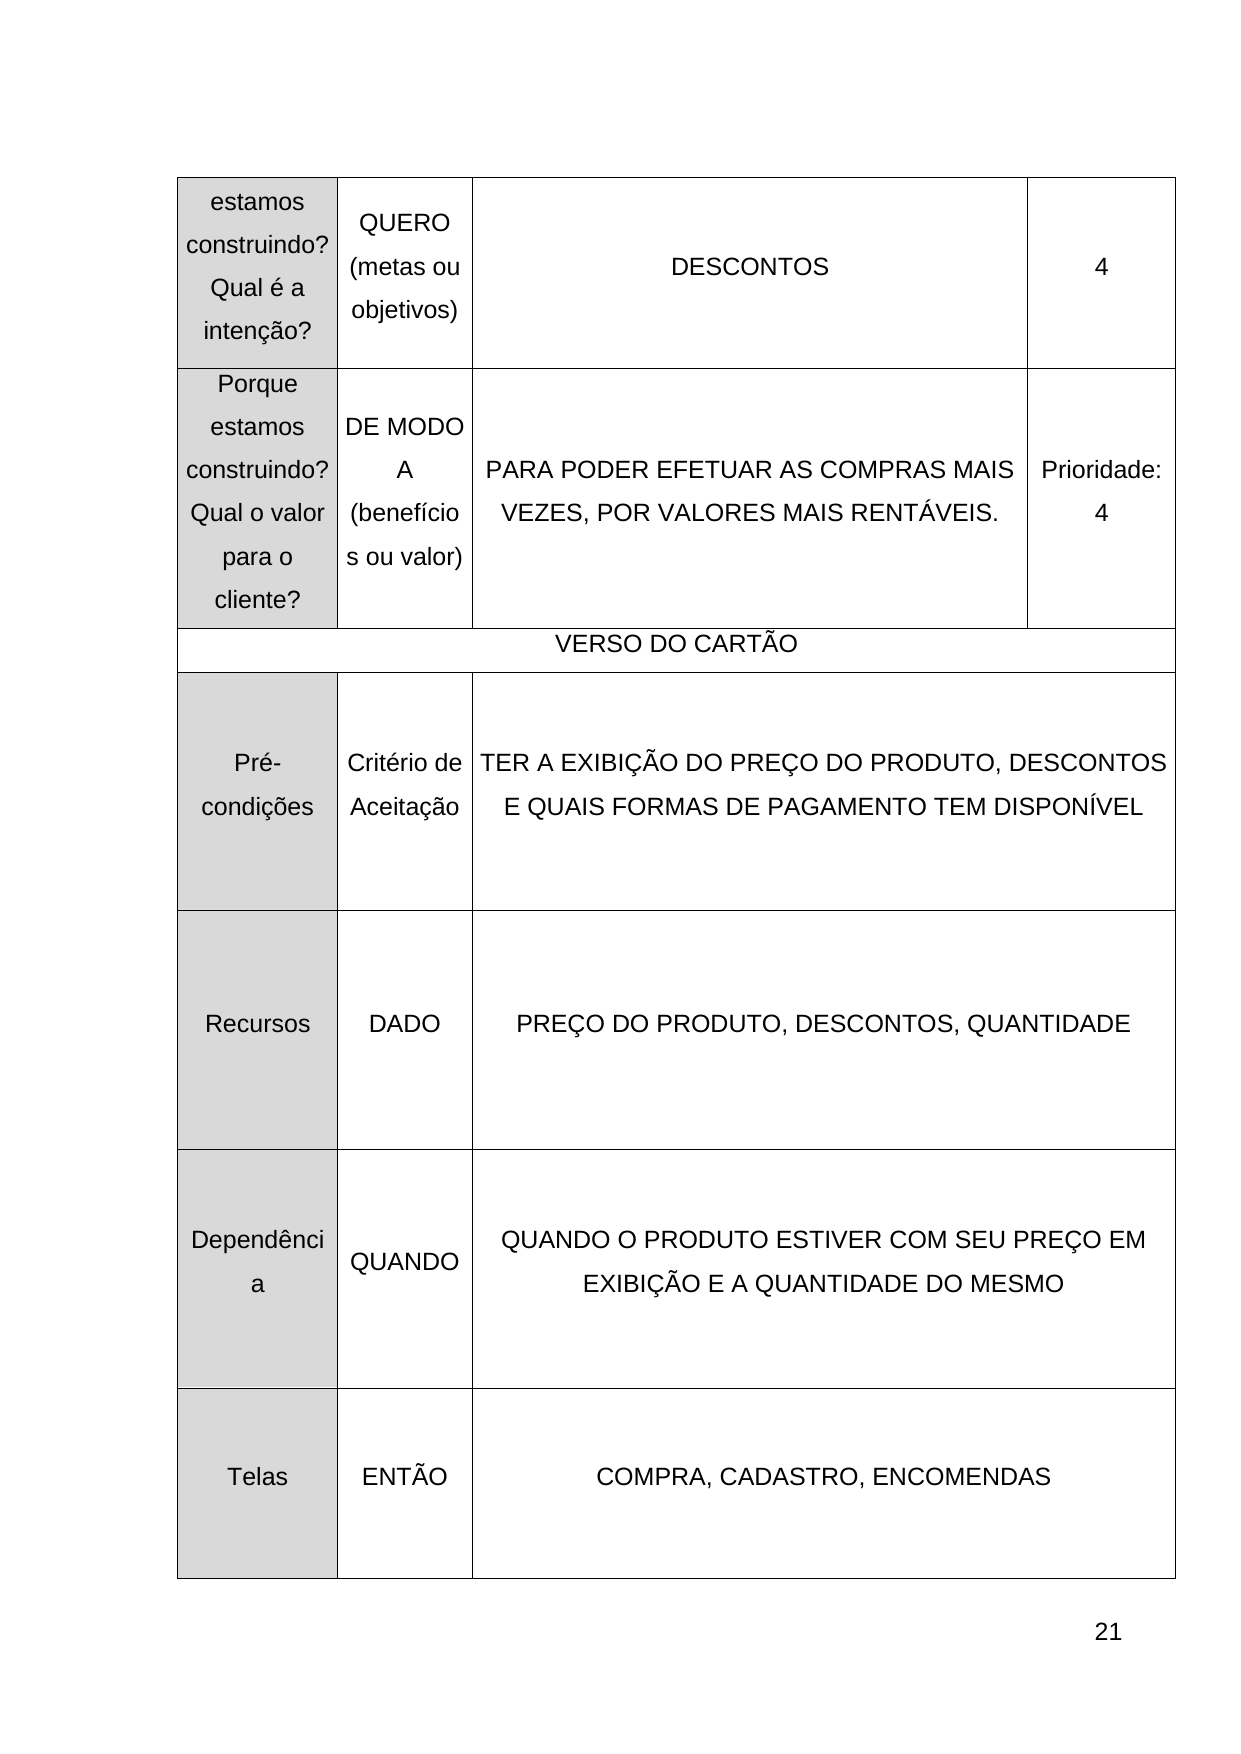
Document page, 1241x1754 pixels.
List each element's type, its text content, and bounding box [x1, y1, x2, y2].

table_cell [1176, 1244, 1190, 1292]
table_cell [1176, 720, 1190, 767]
table_cell [1176, 863, 1190, 910]
table_cell [1176, 672, 1190, 719]
table_cell Telas [178, 1389, 337, 1578]
table_cell DE MODO A (benefícios ou valor) [338, 369, 472, 628]
table_cell [1176, 767, 1190, 815]
table_cell [1176, 1149, 1190, 1197]
table_cell [1176, 320, 1190, 368]
table_cell [1176, 1483, 1190, 1531]
table_cell QUANDO [338, 1150, 472, 1387]
table_cell [1176, 1388, 1190, 1435]
table_cell [1176, 416, 1190, 463]
table_cell Recursos [178, 911, 337, 1149]
table_cell [1176, 1292, 1190, 1340]
table_cell QUERO (metas ou objetivos) [338, 178, 472, 368]
table_cell Dependência [178, 1150, 337, 1387]
table_cell [1176, 1197, 1190, 1244]
table_cell ENTÃO [338, 1389, 472, 1578]
table_cell VERSO DO CARTÃO [178, 629, 1175, 672]
table_cell [1176, 1531, 1190, 1578]
table_cell [1176, 559, 1190, 628]
table_cell [1176, 368, 1190, 416]
table_cell [1176, 1435, 1190, 1483]
table_cell DADO [338, 911, 472, 1149]
table_cell TER A EXIBIÇÃO DO PREÇO DO PRODUTO, DESCONTOS E QUAIS FORMAS DE PAGAMENTO TEM DISPONÍVEL [473, 673, 1175, 910]
table_cell [1176, 511, 1190, 559]
table_cell [1176, 177, 1190, 225]
table_cell [1176, 1006, 1190, 1053]
table_cell Prioridade:4 [1028, 369, 1175, 628]
table_cell Porque estamos construindo? Qual o valor para o cliente? [178, 369, 337, 628]
table_cell [1176, 1101, 1190, 1149]
table_cell Pré-condições [178, 673, 337, 910]
table_cell PREÇO DO PRODUTO, DESCONTOS, QUANTIDADE [473, 911, 1175, 1149]
table_cell estamos construindo? Qual é a intenção? [178, 178, 337, 368]
table_cell [1176, 628, 1190, 672]
table_cell [1176, 815, 1190, 863]
table_cell QUANDO O PRODUTO ESTIVER COM SEU PREÇO EM EXIBIÇÃO E A QUANTIDADE DO MESMO [473, 1150, 1175, 1387]
table_cell [1176, 464, 1190, 511]
table_cell [1176, 225, 1190, 273]
table_cell 4 [1028, 178, 1175, 368]
table_cell PARA PODER EFETUAR AS COMPRAS MAIS VEZES, POR VALORES MAIS RENTÁVEIS. [473, 369, 1027, 628]
table_cell DESCONTOS [473, 178, 1027, 368]
table_cell [1176, 958, 1190, 1006]
table_cell [1176, 910, 1190, 958]
table_cell Critério de Aceitação [338, 673, 472, 910]
table_cell COMPRA, CADASTRO, ENCOMENDAS [473, 1389, 1175, 1578]
table_cell [1176, 1054, 1190, 1101]
table_cell [1176, 273, 1190, 320]
table_cell [1176, 1340, 1190, 1387]
